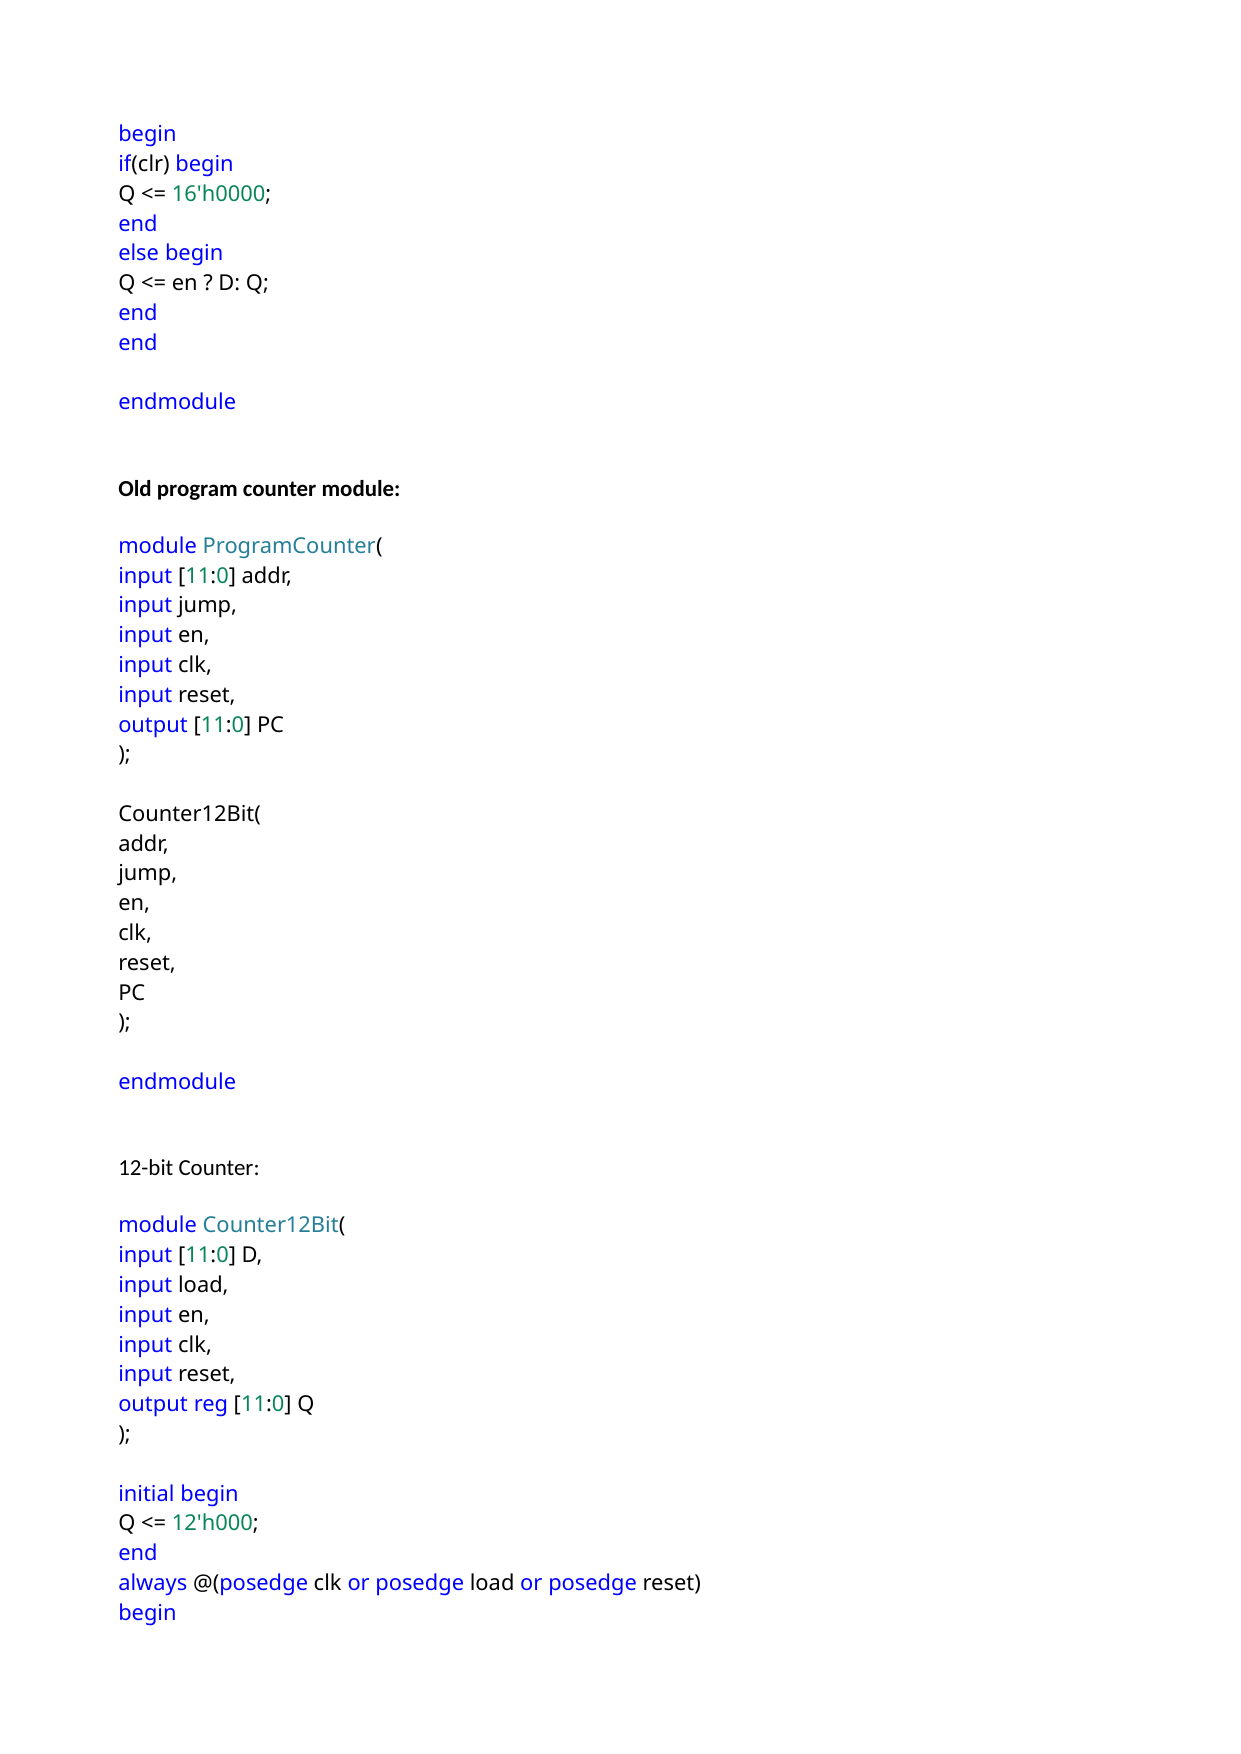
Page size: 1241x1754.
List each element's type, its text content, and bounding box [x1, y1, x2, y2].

text Q <= 16'h0000; [118, 178, 1122, 207]
text Counter12Bit( [118, 798, 1122, 828]
text module ProgramCounter( [118, 530, 1122, 559]
text initial begin [118, 1477, 1122, 1507]
text en, [118, 887, 1122, 917]
text input jump, [118, 589, 1122, 619]
text endmodule [118, 386, 1122, 416]
text addr, [118, 828, 1122, 857]
text reset, [118, 947, 1122, 977]
text input [11:0] D, [118, 1239, 1122, 1269]
text PC [118, 977, 1122, 1006]
text Q <= 12'h000; [118, 1507, 1122, 1537]
text begin [118, 1597, 1122, 1626]
text Q <= en ? D: Q; [118, 267, 1122, 297]
text 12-bit Counter: [118, 1153, 1122, 1181]
text input en, [118, 1299, 1122, 1329]
text end [118, 327, 1122, 356]
text output [11:0] PC [118, 708, 1122, 738]
text ); [118, 1006, 1122, 1036]
text always @(posedge clk or posedge load or posedge reset) [118, 1567, 1122, 1597]
text end [118, 1537, 1122, 1567]
text input clk, [118, 649, 1122, 679]
text end [118, 207, 1122, 237]
text module Counter12Bit( [118, 1209, 1122, 1239]
text input reset, [118, 679, 1122, 708]
text else begin [118, 237, 1122, 267]
text input reset, [118, 1358, 1122, 1388]
text output reg [11:0] Q [118, 1388, 1122, 1418]
text Old program counter module: [118, 474, 1122, 502]
text end [118, 297, 1122, 327]
text if(clr) begin [118, 148, 1122, 178]
text endmodule [118, 1066, 1122, 1096]
text clk, [118, 917, 1122, 947]
text ); [118, 738, 1122, 768]
text input load, [118, 1269, 1122, 1299]
text input clk, [118, 1329, 1122, 1358]
text begin [118, 118, 1122, 148]
text input [11:0] addr, [118, 559, 1122, 589]
text input en, [118, 619, 1122, 649]
text jump, [118, 857, 1122, 887]
text ); [118, 1418, 1122, 1448]
